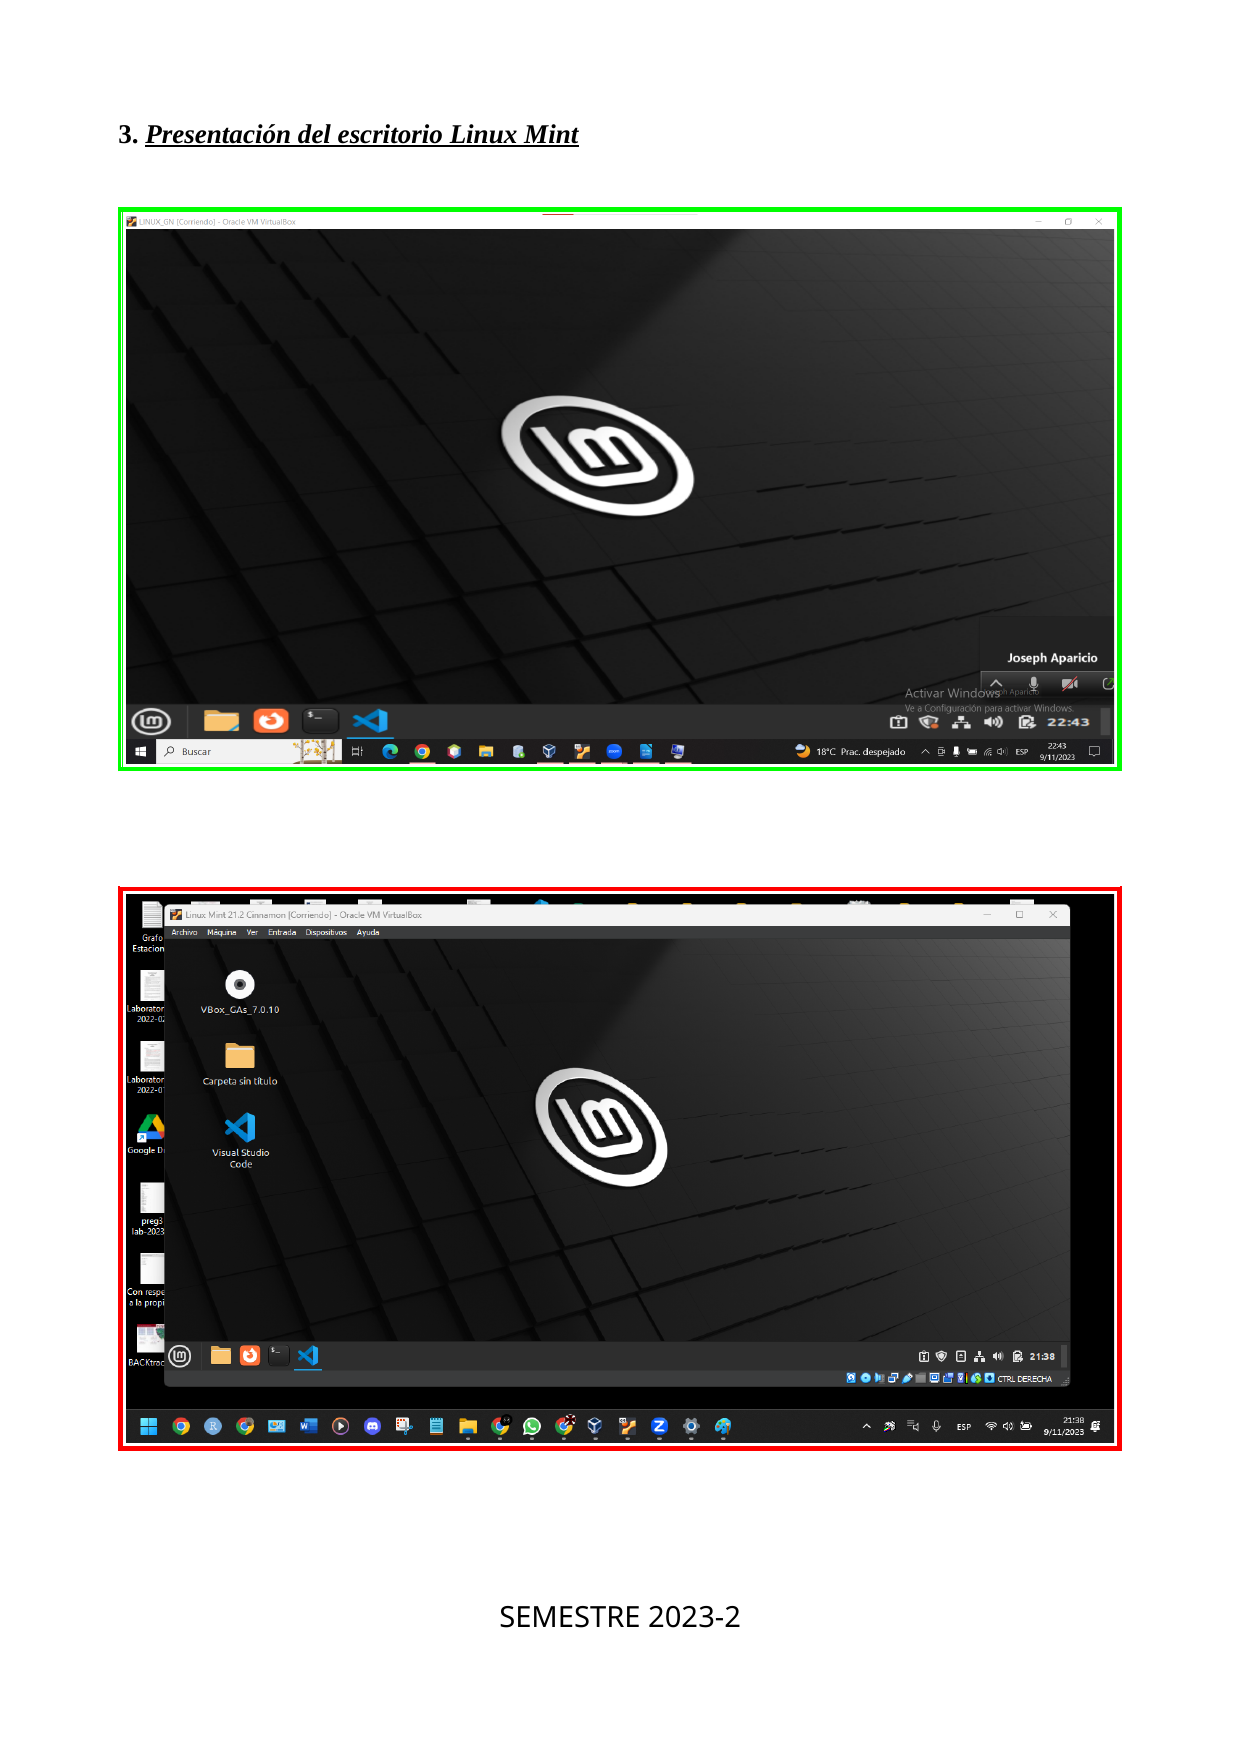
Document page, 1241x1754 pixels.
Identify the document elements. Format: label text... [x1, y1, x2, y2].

picture [126, 214, 1115, 764]
picture [126, 894, 1115, 1443]
text 3. Presentación del escritorio Linux Mint [118, 118, 1122, 149]
